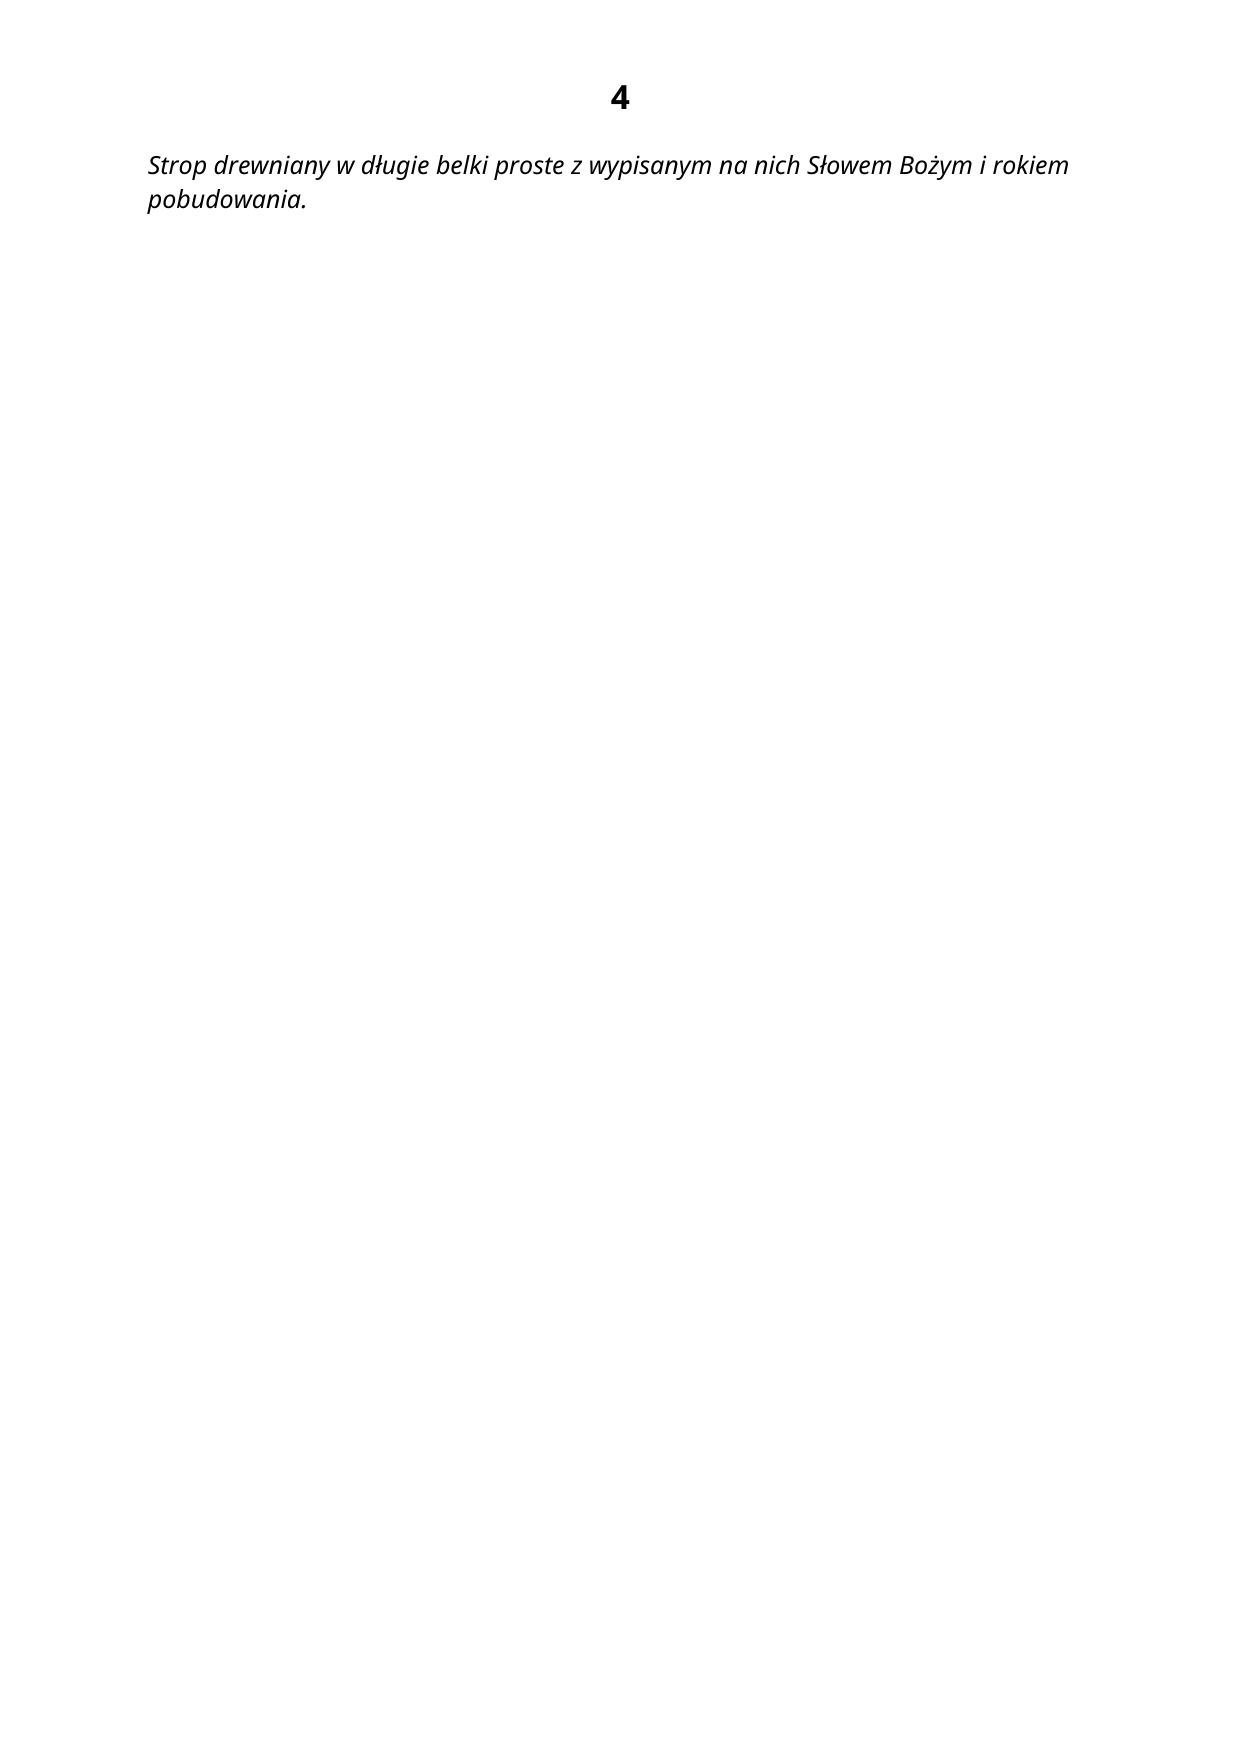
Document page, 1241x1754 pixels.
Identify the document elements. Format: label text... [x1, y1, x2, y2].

text Strop drewniany w długie belki proste z wypisanym na nich Słowem Bożym i rokiem pobudowania. [148, 148, 1093, 216]
